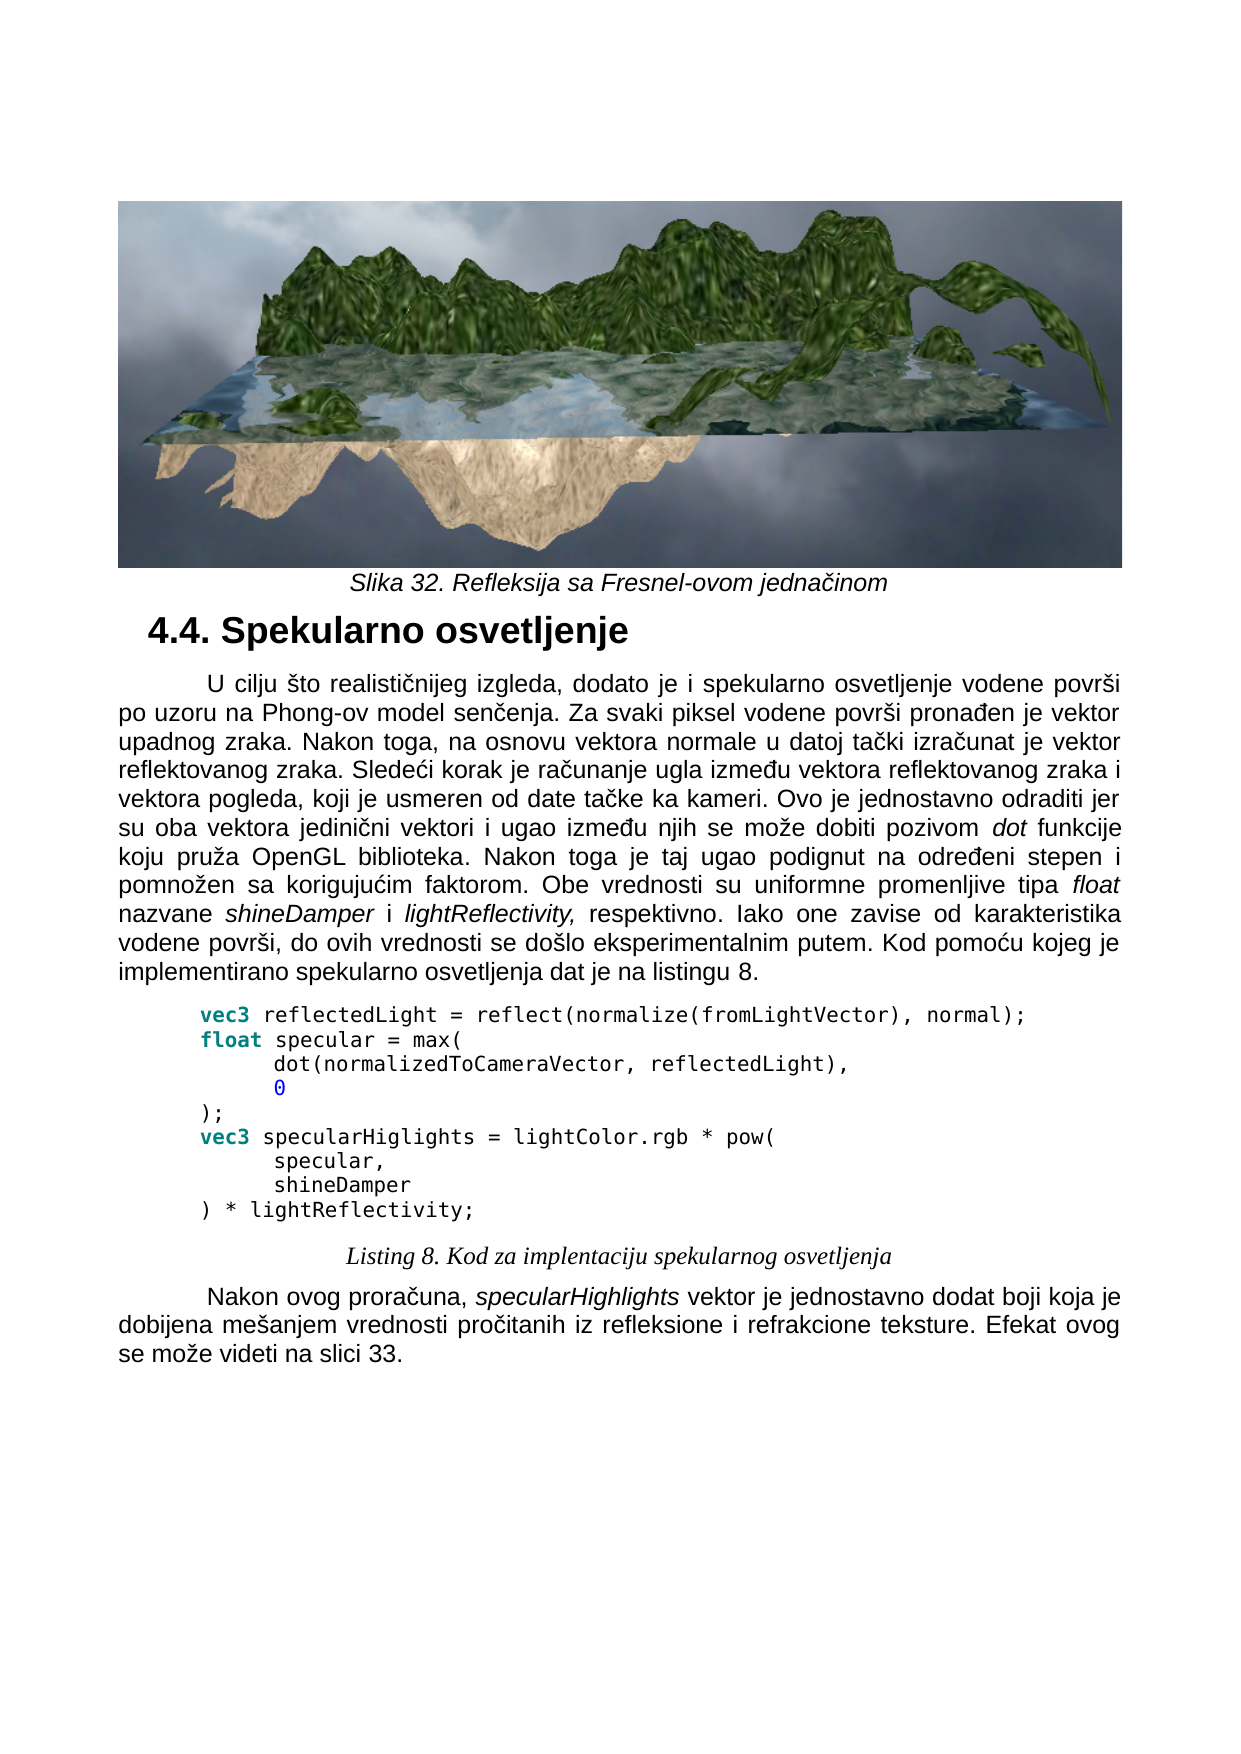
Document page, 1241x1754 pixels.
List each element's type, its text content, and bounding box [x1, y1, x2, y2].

subtitle [118, 177, 1122, 201]
text Nakon ovog proračuna, specularHighlights vektor je jednostavno dodat boji koja je dobijena mešanjem vrednosti pročitanih iz refleksione i refrakcione teksture. Efekat ovog se može videti na slici 33. [118, 997, 1122, 1368]
text Slika 32. Refleksija sa Fresnel-ovom jednačinom [118, 568, 1122, 596]
picture [118, 201, 1123, 568]
text U cilju što realističnijeg izgleda, dodato je i spekularno osvetljenje vodene površi po uzoru na Phong-ov model senčenja. Za svaki piksel vodene površi pronađen je vektor upadnog zraka. Nakon toga, na osnovu vektora normale u datoj tački izračunat je vektor reflektovanog zraka. Sledeći korak je računanje ugla između vektora reflektovanog zraka i vektora pogleda, koji je usmeren od date tačke ka kameri. Ovo je jednostavno odraditi jer su oba vektora jedinični vektori i ugao između njih se može dobiti pozivom dot funkcije koju pruža OpenGL biblioteka. Nakon toga je taj ugao podignut na određeni stepen i pomnožen sa korigujućim faktorom. Obe vrednosti su uniformne promenljive tipa float nazvane shineDamper i lightReflectivity, respektivno. Iako one zavise od karakteristika vodene površi, do ovih vrednosti se došlo eksperimentalnim putem. Kod pomoću kojeg je implementirano spekularno osvetljenja dat je na listingu 8. [118, 669, 1122, 985]
subtitle Spekularno osvetljenje [148, 596, 1122, 651]
list Listing 8. Kod za implentaciju spekularnog osvetljenja [200, 1016, 1041, 1270]
